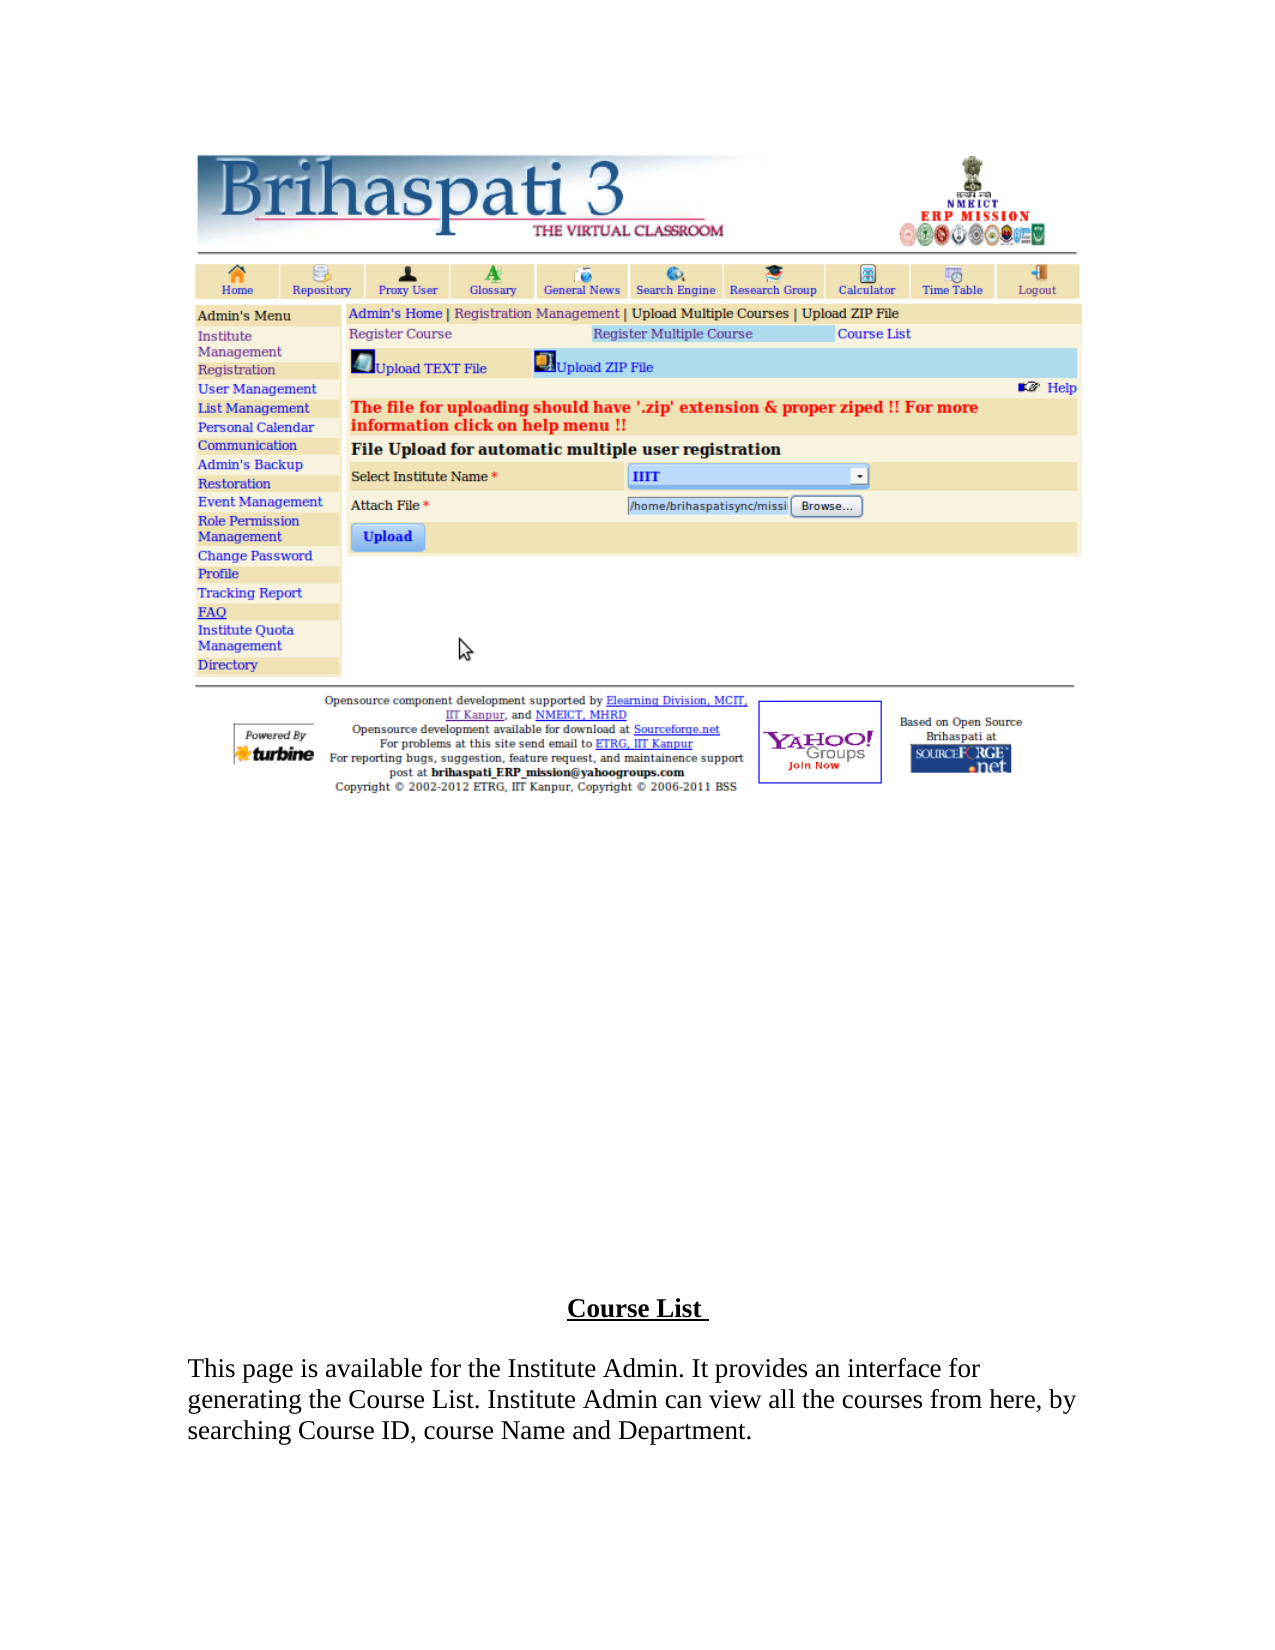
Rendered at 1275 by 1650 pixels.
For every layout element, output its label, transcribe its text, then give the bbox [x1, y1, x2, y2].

text This page is available for the Institute Admin. It provides an interface for generating the Course List. Institute Admin can view all the courses from here, by searching Course ID, course Name and Department. [187, 1352, 1087, 1446]
picture [187, 150, 1088, 810]
text Course List [187, 1292, 1087, 1323]
